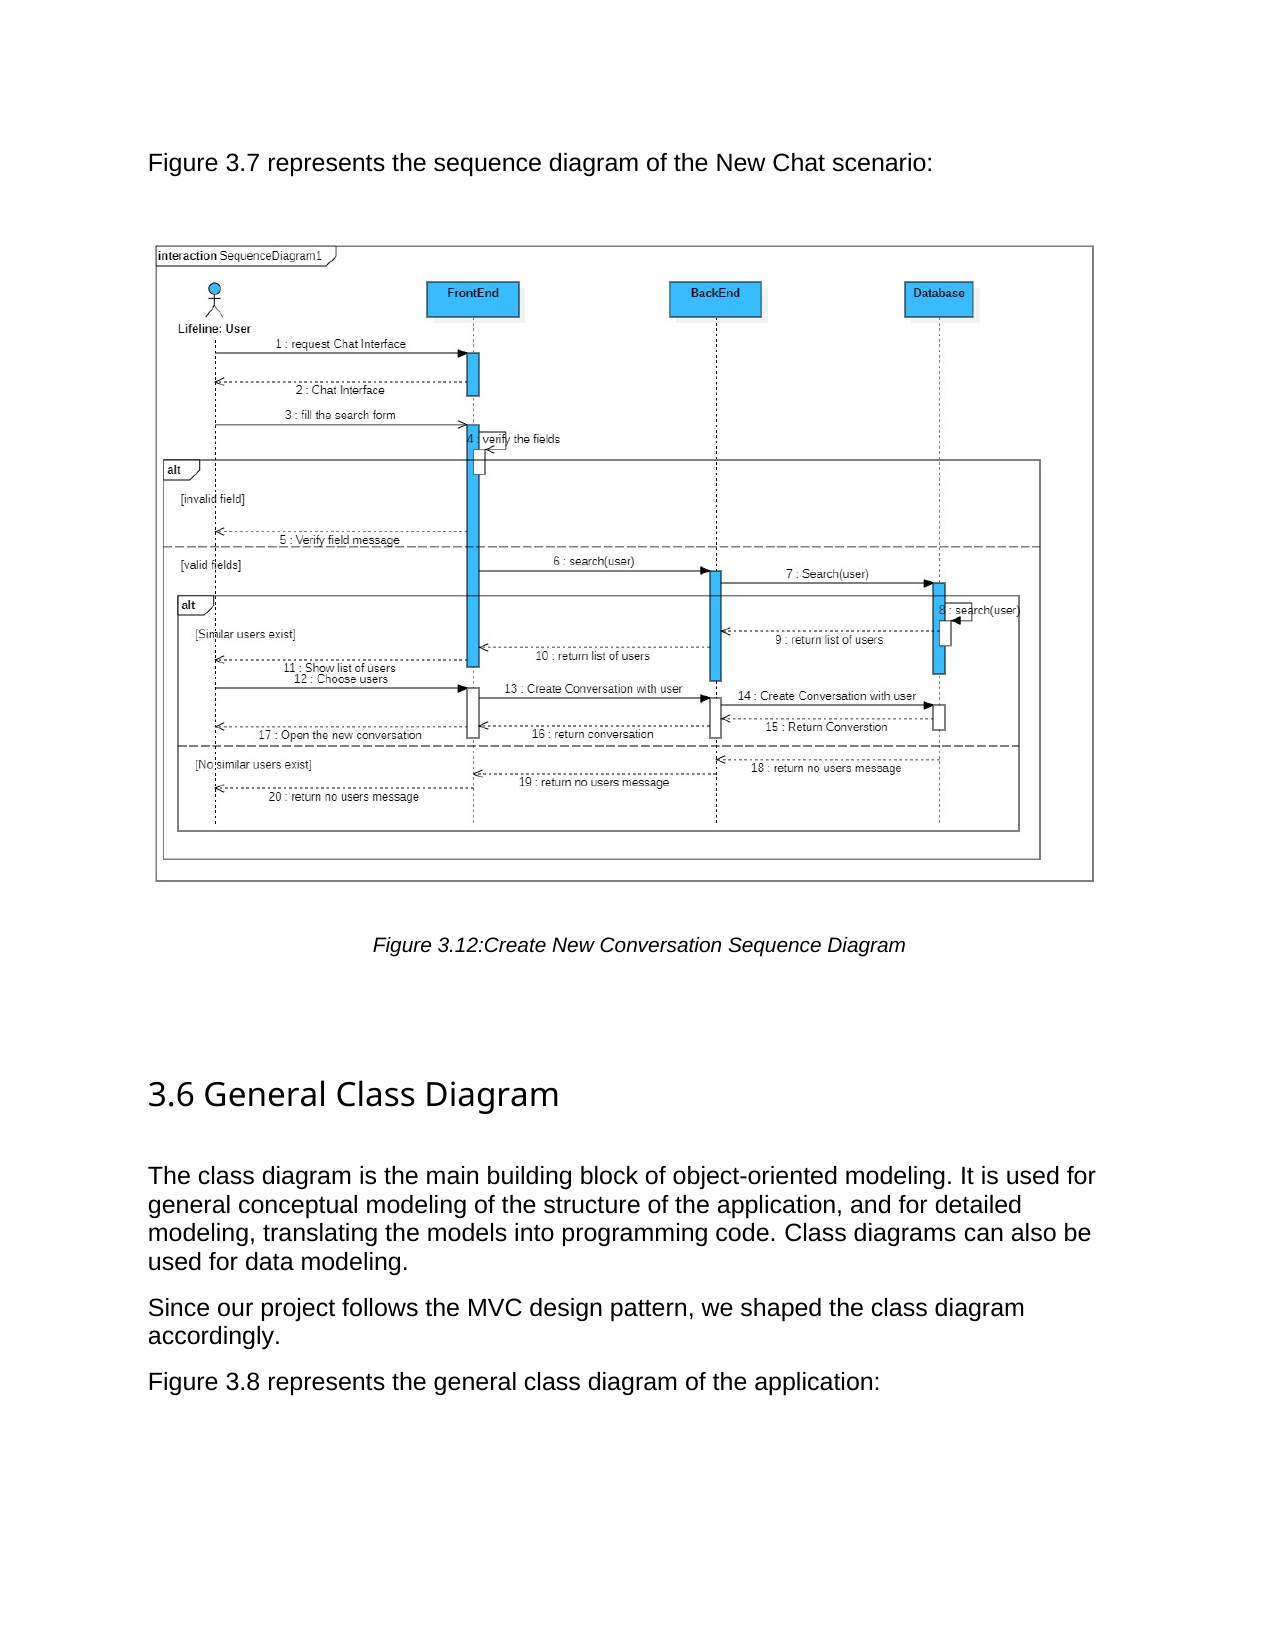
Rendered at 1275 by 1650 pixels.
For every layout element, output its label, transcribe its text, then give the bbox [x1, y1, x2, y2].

text The class diagram is the main building block of object-oriented modeling. It is used for general conceptual modeling of the structure of the application, and for detailed modeling, translating the models into programming code. Class diagrams can also be used for data modeling. [148, 1161, 1127, 1276]
text Figure 3.8 represents the general class diagram of the application: [148, 1367, 1127, 1396]
text Since our project follows the MVC design pattern, we shaped the class diagram accordingly. [148, 1293, 1127, 1350]
subtitle 3.6 General Class Diagram [148, 1071, 1127, 1116]
text Figure ‎3.12:Create New Conversation Sequence Diagram [298, 932, 1127, 956]
text Figure 3.7 represents the sequence diagram of the New Chat scenario: [148, 148, 1127, 176]
